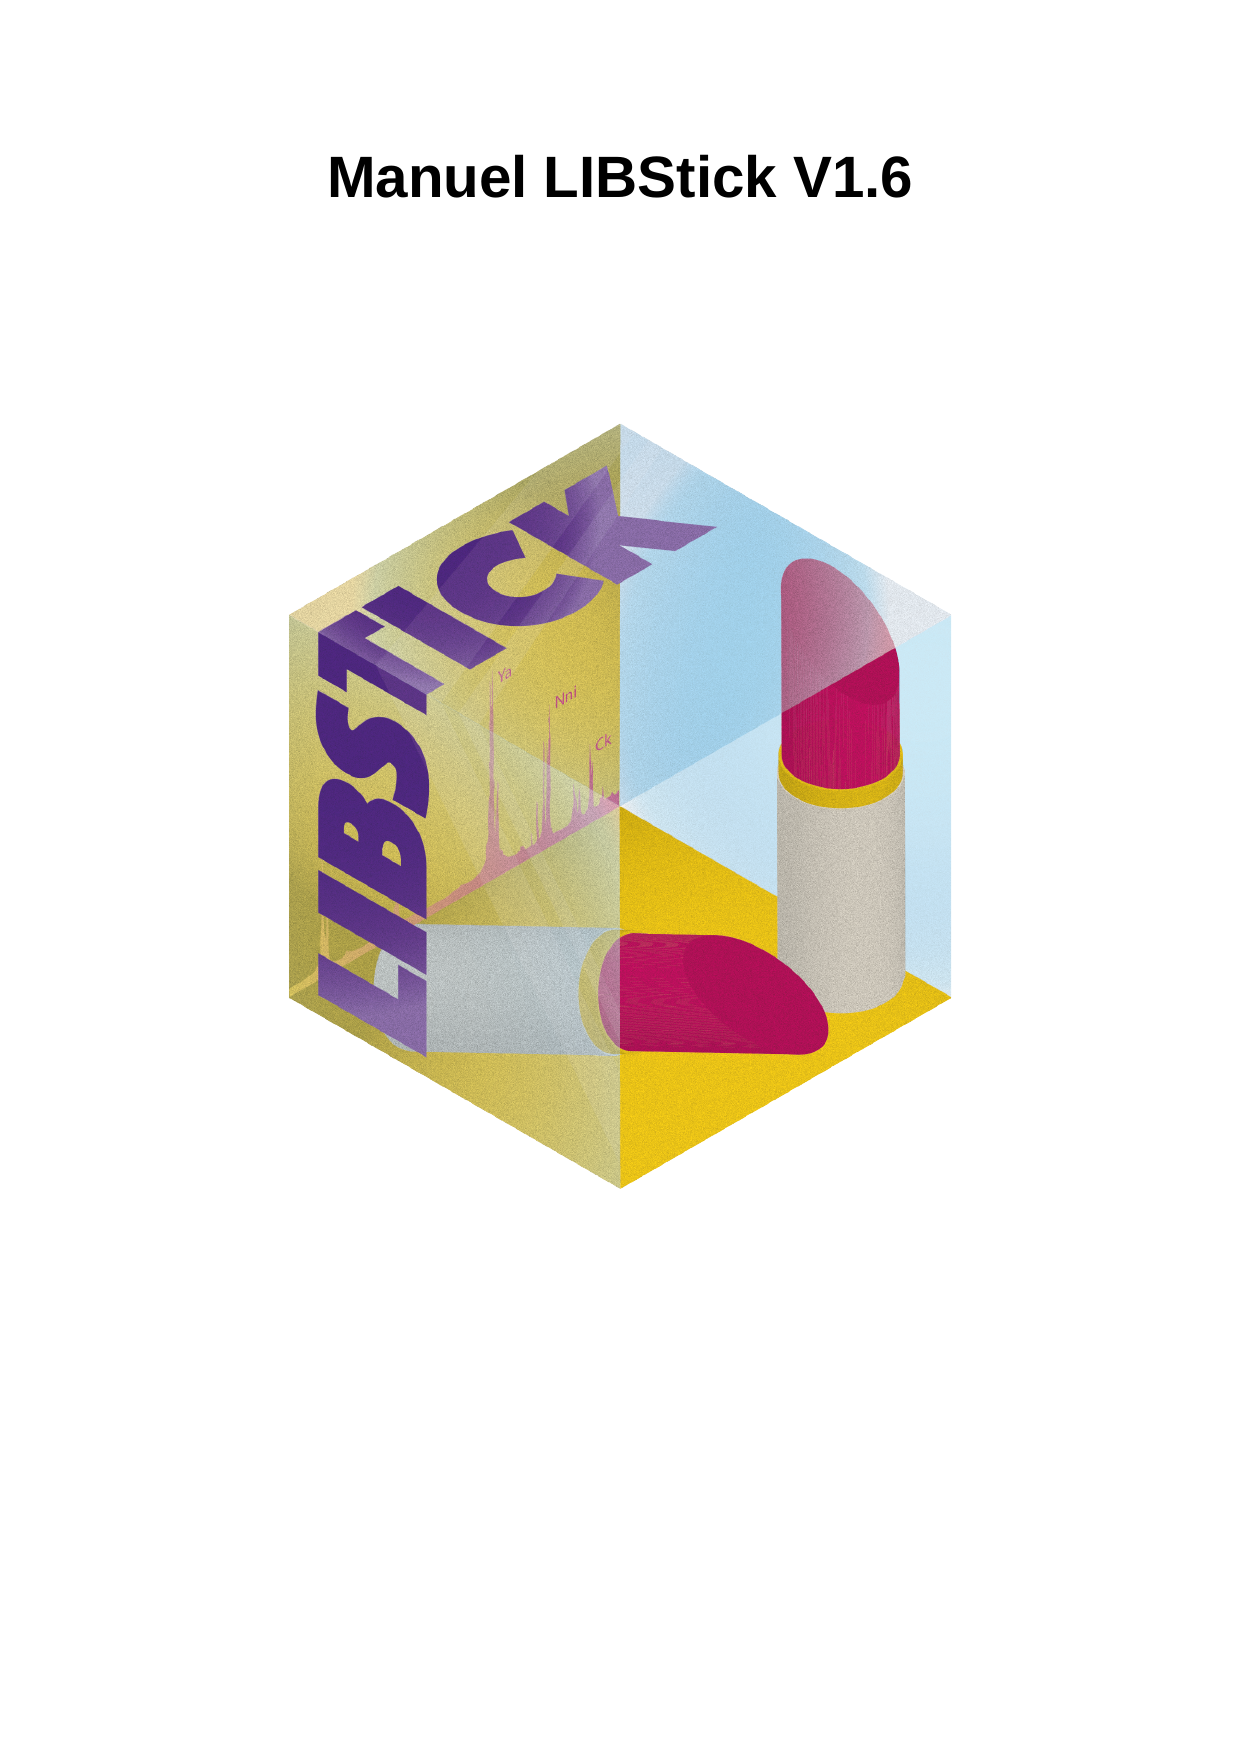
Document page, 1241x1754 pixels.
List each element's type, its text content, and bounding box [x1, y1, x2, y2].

picture [288, 423, 952, 1189]
title Manuel LIBStick V1.6 [118, 143, 1122, 210]
